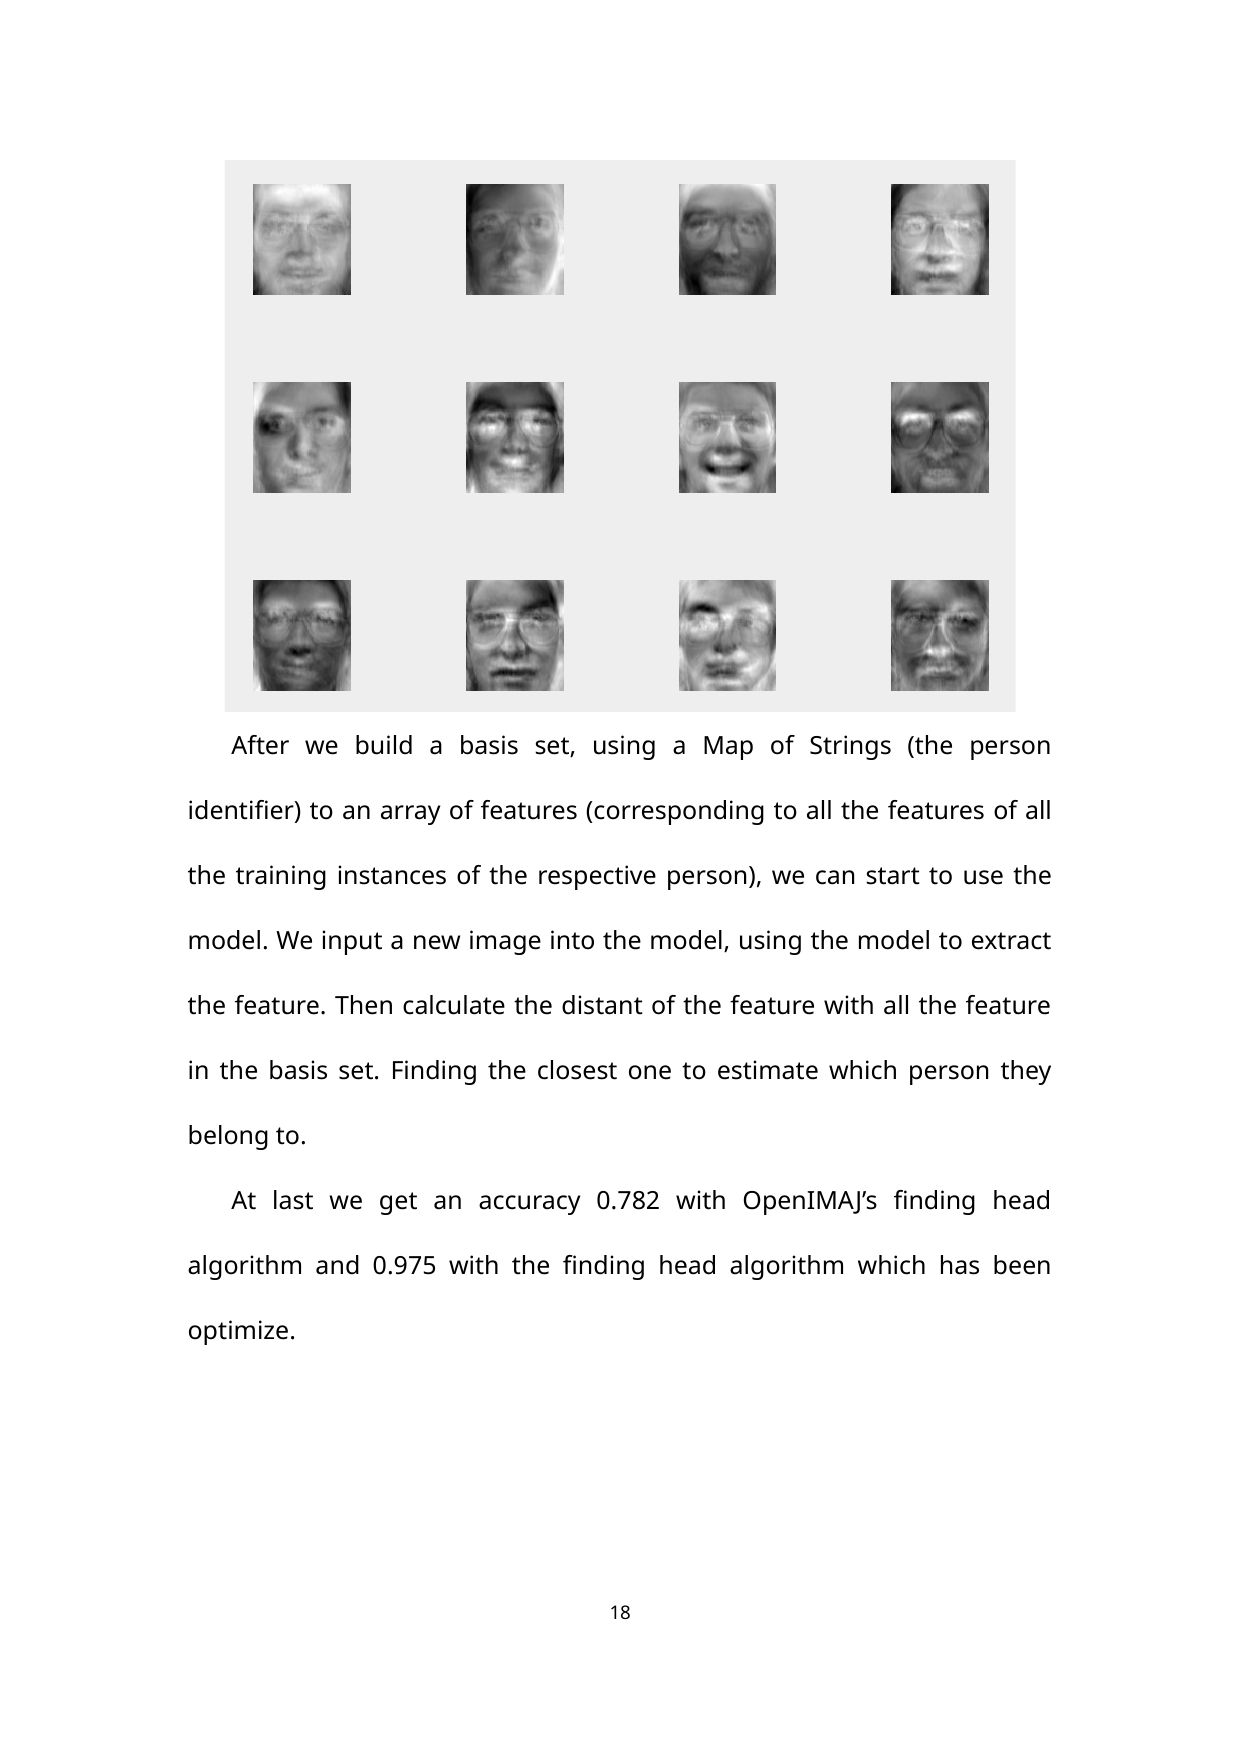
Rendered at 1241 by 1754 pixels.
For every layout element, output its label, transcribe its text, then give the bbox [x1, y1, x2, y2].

picture [224, 160, 1016, 712]
text At last we get an accuracy 0.782 with OpenIMAJ’s finding head algorithm and 0.975 with the finding head algorithm which has been optimize. [187, 1167, 1053, 1362]
text After we build a basis set, using a Map of Strings (the person identifier) to an array of features (corresponding to all the features of all the training instances of the respective person), we can start to use the model. We input a new image into the model, using the model to extract the feature. Then calculate the distant of the feature with all the feature in the basis set. Finding the closest one to estimate which person they belong to. [187, 712, 1053, 1167]
